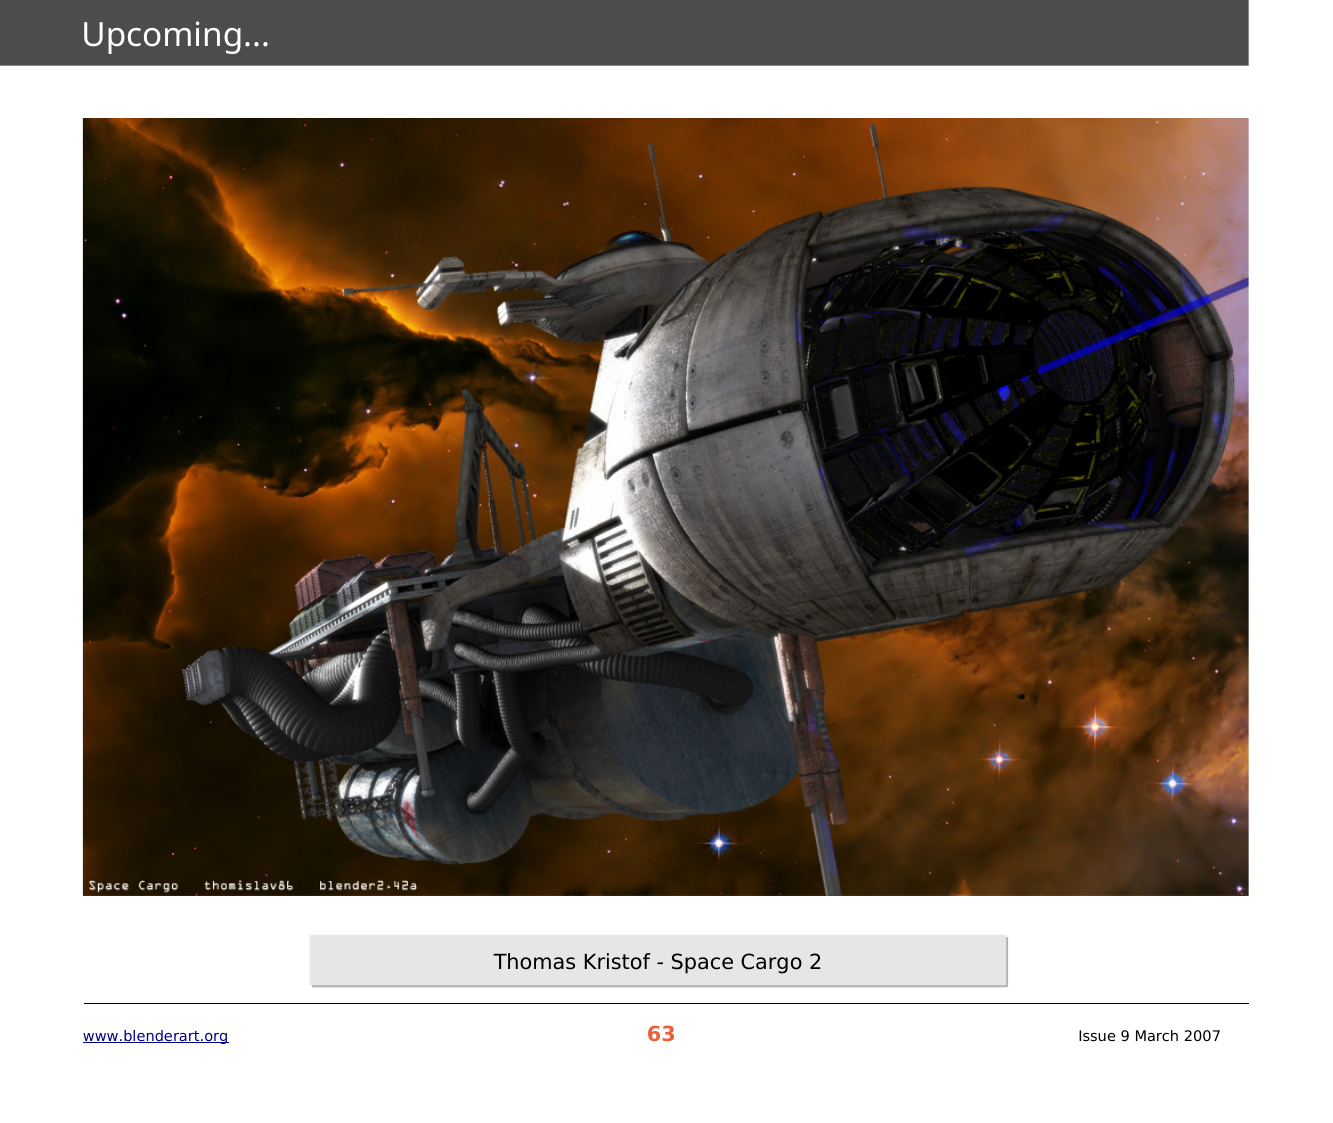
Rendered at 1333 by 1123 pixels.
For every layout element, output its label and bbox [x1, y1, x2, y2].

picture [82, 118, 1249, 896]
